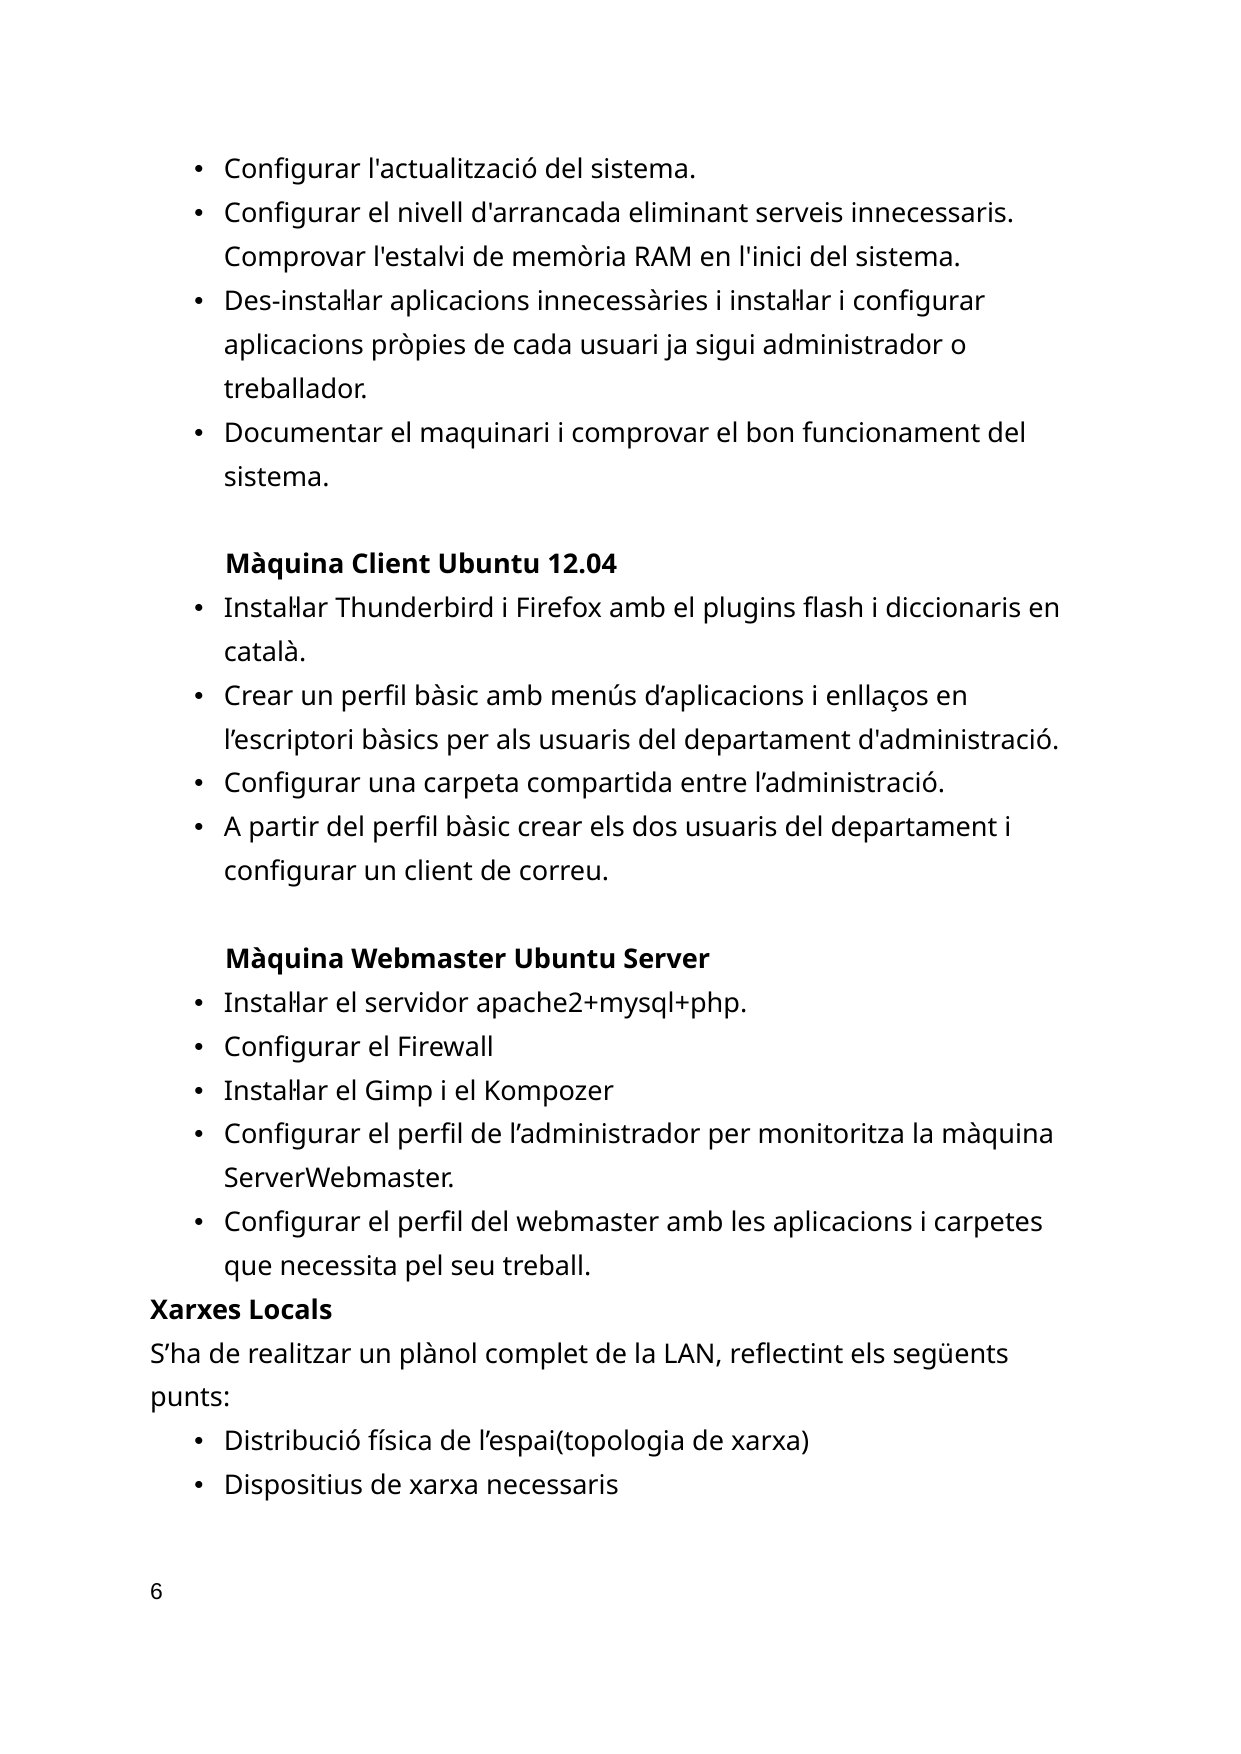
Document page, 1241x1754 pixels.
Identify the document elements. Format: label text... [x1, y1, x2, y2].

list Des-instal·lar aplicacions innecessàries i instal·lar i configurar aplicacions pròpies de cada usuari ja sigui administrador o treballador. [194, 282, 1090, 406]
text Màquina Webmaster Ubuntu Server [150, 939, 1090, 976]
list Configurar el perfil del webmaster amb les aplicacions i carpetes que necessita pel seu treball. [194, 1202, 1090, 1283]
list Configurar el Firewall [194, 1027, 1090, 1064]
list Configurar el nivell d'arrancada eliminant serveis innecessaris. Comprovar l'estalvi de memòria RAM en l'inici del sistema. [194, 194, 1090, 274]
list A partir del perfil bàsic crear els dos usuaris del departament i configurar un client de correu. [194, 808, 1090, 888]
text S’ha de realitzar un plànol complet de la LAN, reflectint els següents punts: [150, 1334, 1090, 1415]
list Documentar el maquinari i comprovar el bon funcionament del sistema. [194, 413, 1090, 494]
list Instal·lar Thunderbird i Firefox amb el plugins flash i diccionaris en català. [194, 588, 1090, 669]
text Xarxes Locals [150, 1290, 1090, 1327]
list Crear un perfil bàsic amb menús d’aplicacions i enllaços en l’escriptori bàsics per als usuaris del departament d'administració. [194, 676, 1090, 757]
list Configurar l'actualització del sistema. [194, 150, 1090, 187]
list Configurar el perfil de l’administrador per monitoritza la màquina ServerWebmaster. [194, 1115, 1090, 1196]
list Instal·lar el servidor apache2+mysql+php. [194, 983, 1090, 1020]
text Màquina Client Ubuntu 12.04 [150, 545, 1090, 582]
list Configurar una carpeta compartida entre l’administració. [194, 764, 1090, 801]
list Distribució física de l’espai(topologia de xarxa) [194, 1422, 1090, 1459]
list Instal·lar el Gimp i el Kompozer [194, 1071, 1090, 1108]
list Dispositius de xarxa necessaris [194, 1466, 1090, 1502]
